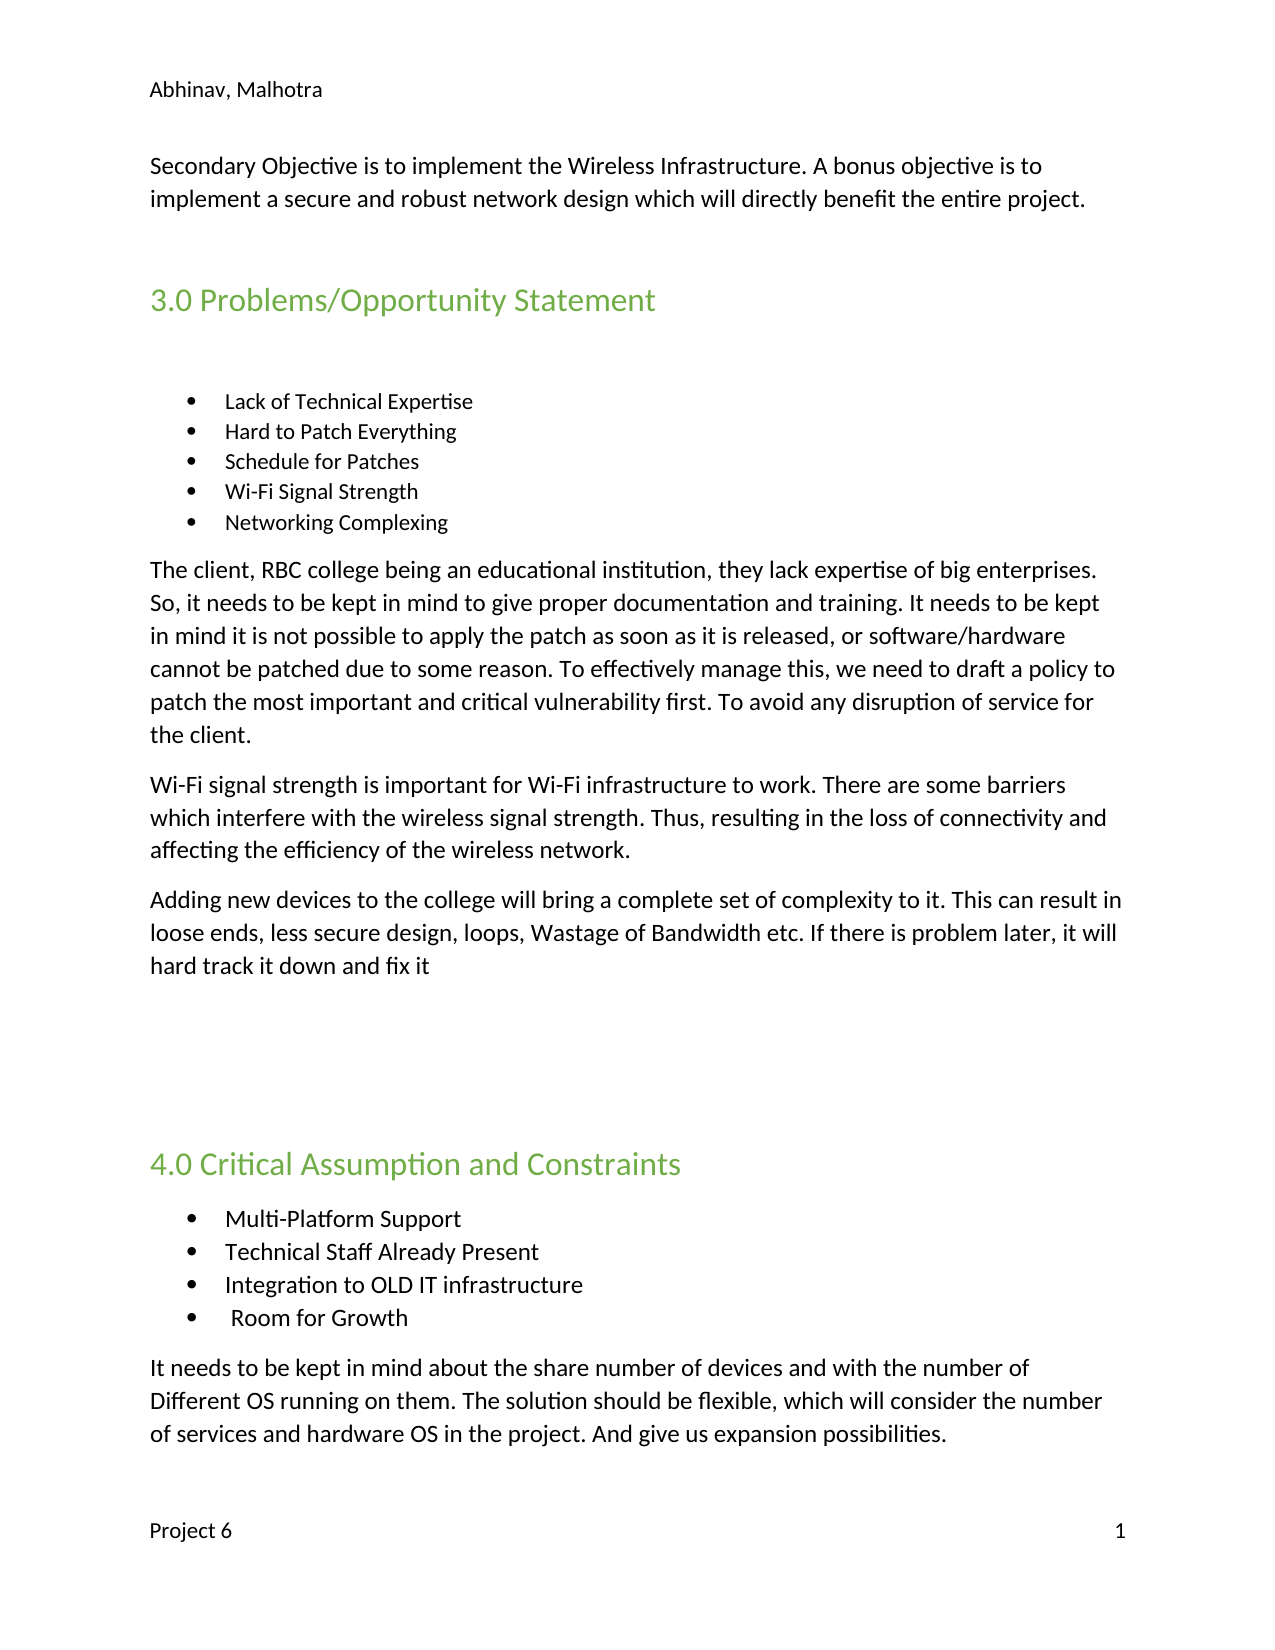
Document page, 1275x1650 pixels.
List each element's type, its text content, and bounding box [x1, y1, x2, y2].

list Lack of Technical Expertise [187, 387, 1125, 415]
list Multi-Platform Support [187, 1203, 1125, 1234]
text It needs to be kept in mind about the share number of devices and with the number of Different OS running on them. The solution should be flexible, which will consider the number of services and hardware OS in the project. And give us expansion possibilities. [150, 1352, 1125, 1448]
text Secondary Objective is to implement the Wireless Infrastructure. A bonus objective is to implement a secure and robust network design which will directly benefit the entire project. [150, 150, 1125, 213]
text Wi-Fi signal strength is important for Wi-Fi infrastructure to work. There are some barriers which interfere with the wireless signal strength. Thus, resulting in the loss of connectivity and affecting the efficiency of the wireless network. [150, 769, 1125, 865]
list Hard to Patch Everything [187, 417, 1125, 445]
list Integration to OLD IT infrastructure [187, 1269, 1125, 1300]
list Schedule for Patches [187, 447, 1125, 475]
text 3.0 Problems/Opportunity Statement [150, 279, 1125, 320]
list Wi-Fi Signal Strength [187, 477, 1125, 506]
list Networking Complexing [187, 508, 1125, 536]
list Room for Growth [187, 1302, 1125, 1333]
text The client, RBC college being an educational institution, they lack expertise of big enterprises. So, it needs to be kept in mind to give proper documentation and training. It needs to be kept in mind it is not possible to apply the patch as soon as it is released, or software/hardware cannot be patched due to some reason. To effectively manage this, we need to draft a policy to patch the most important and critical vulnerability first. To avoid any disruption of service for the client. [150, 554, 1125, 750]
text Adding new devices to the college will bring a complete set of complexity to it. This can result in loose ends, less secure design, loops, Wastage of Bandwidth etc. If there is problem later, it will hard track it down and fix it [150, 884, 1125, 981]
list Technical Staff Already Present [187, 1236, 1125, 1267]
text 4.0 Critical Assumption and Constraints [150, 1143, 1125, 1184]
